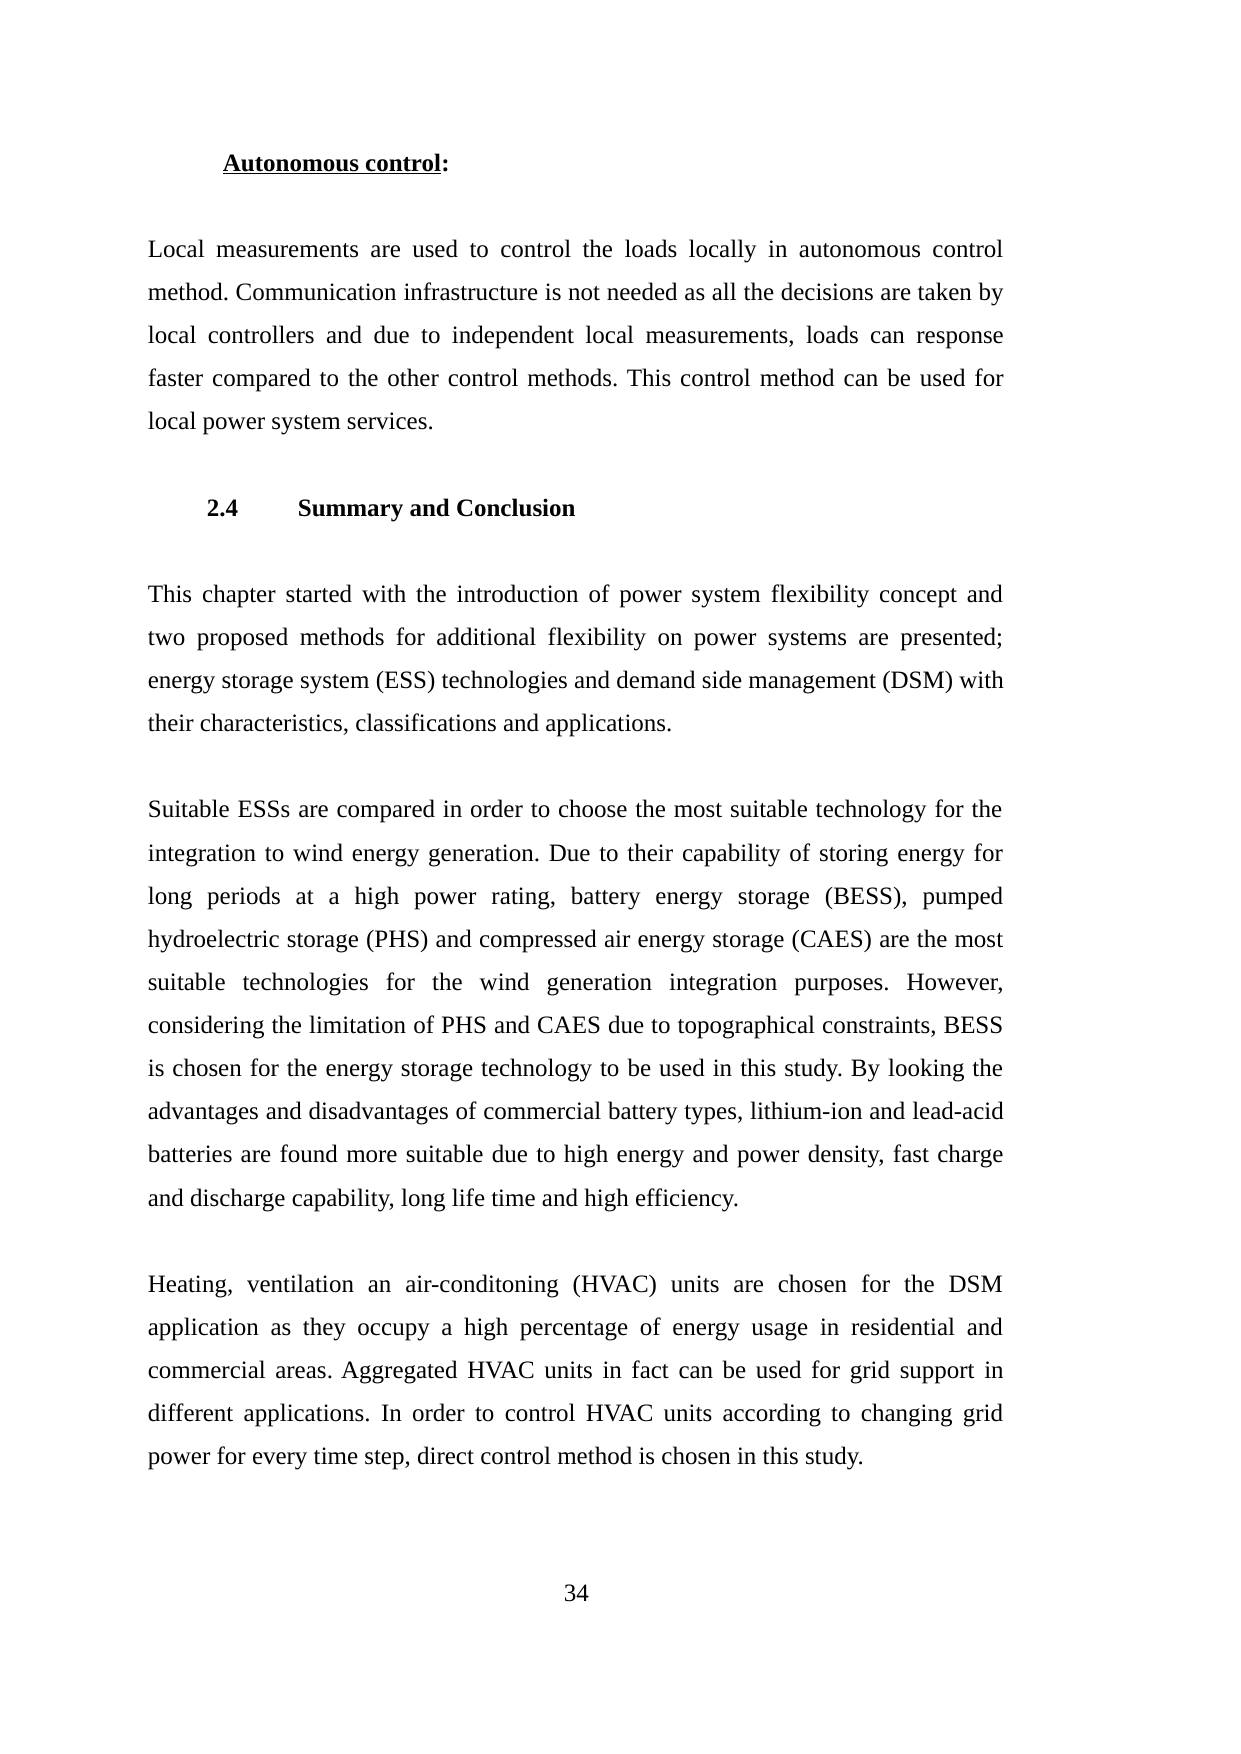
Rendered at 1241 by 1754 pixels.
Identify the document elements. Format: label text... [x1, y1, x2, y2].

list Summary and Conclusion [207, 493, 1004, 521]
text Heating, ventilation an air-conditoning (HVAC) units are chosen for the DSM application as they occupy a high percentage of energy usage in residential and commercial areas. Aggregated HVAC units in fact can be used for grid support in different applications. In order to control HVAC units according to changing grid power for every time step, direct control method is chosen in this study. [148, 1269, 1004, 1470]
text Local measurements are used to control the loads locally in autonomous control method. Communication infrastructure is not needed as all the decisions are taken by local controllers and due to independent local measurements, loads can response faster compared to the other control methods. This control method can be used for local power system services. [148, 234, 1004, 435]
text Autonomous control: [148, 148, 1004, 176]
text This chapter started with the introduction of power system flexibility concept and two proposed methods for additional flexibility on power systems are presented; energy storage system (ESS) technologies and demand side management (DSM) with their characteristics, classifications and applications. [148, 579, 1004, 737]
text Suitable ESSs are compared in order to choose the most suitable technology for the integration to wind energy generation. Due to their capability of storing energy for long periods at a high power rating, battery energy storage (BESS), pumped hydroelectric storage (PHS) and compressed air energy storage (CAES) are the most suitable technologies for the wind generation integration purposes. However, considering the limitation of PHS and CAES due to topographical constraints, BESS is chosen for the energy storage technology to be used in this study. By looking the advantages and disadvantages of commercial battery types, lithium-ion and lead-acid batteries are found more suitable due to high energy and power density, fast charge and discharge capability, long life time and high efficiency. [148, 794, 1004, 1211]
